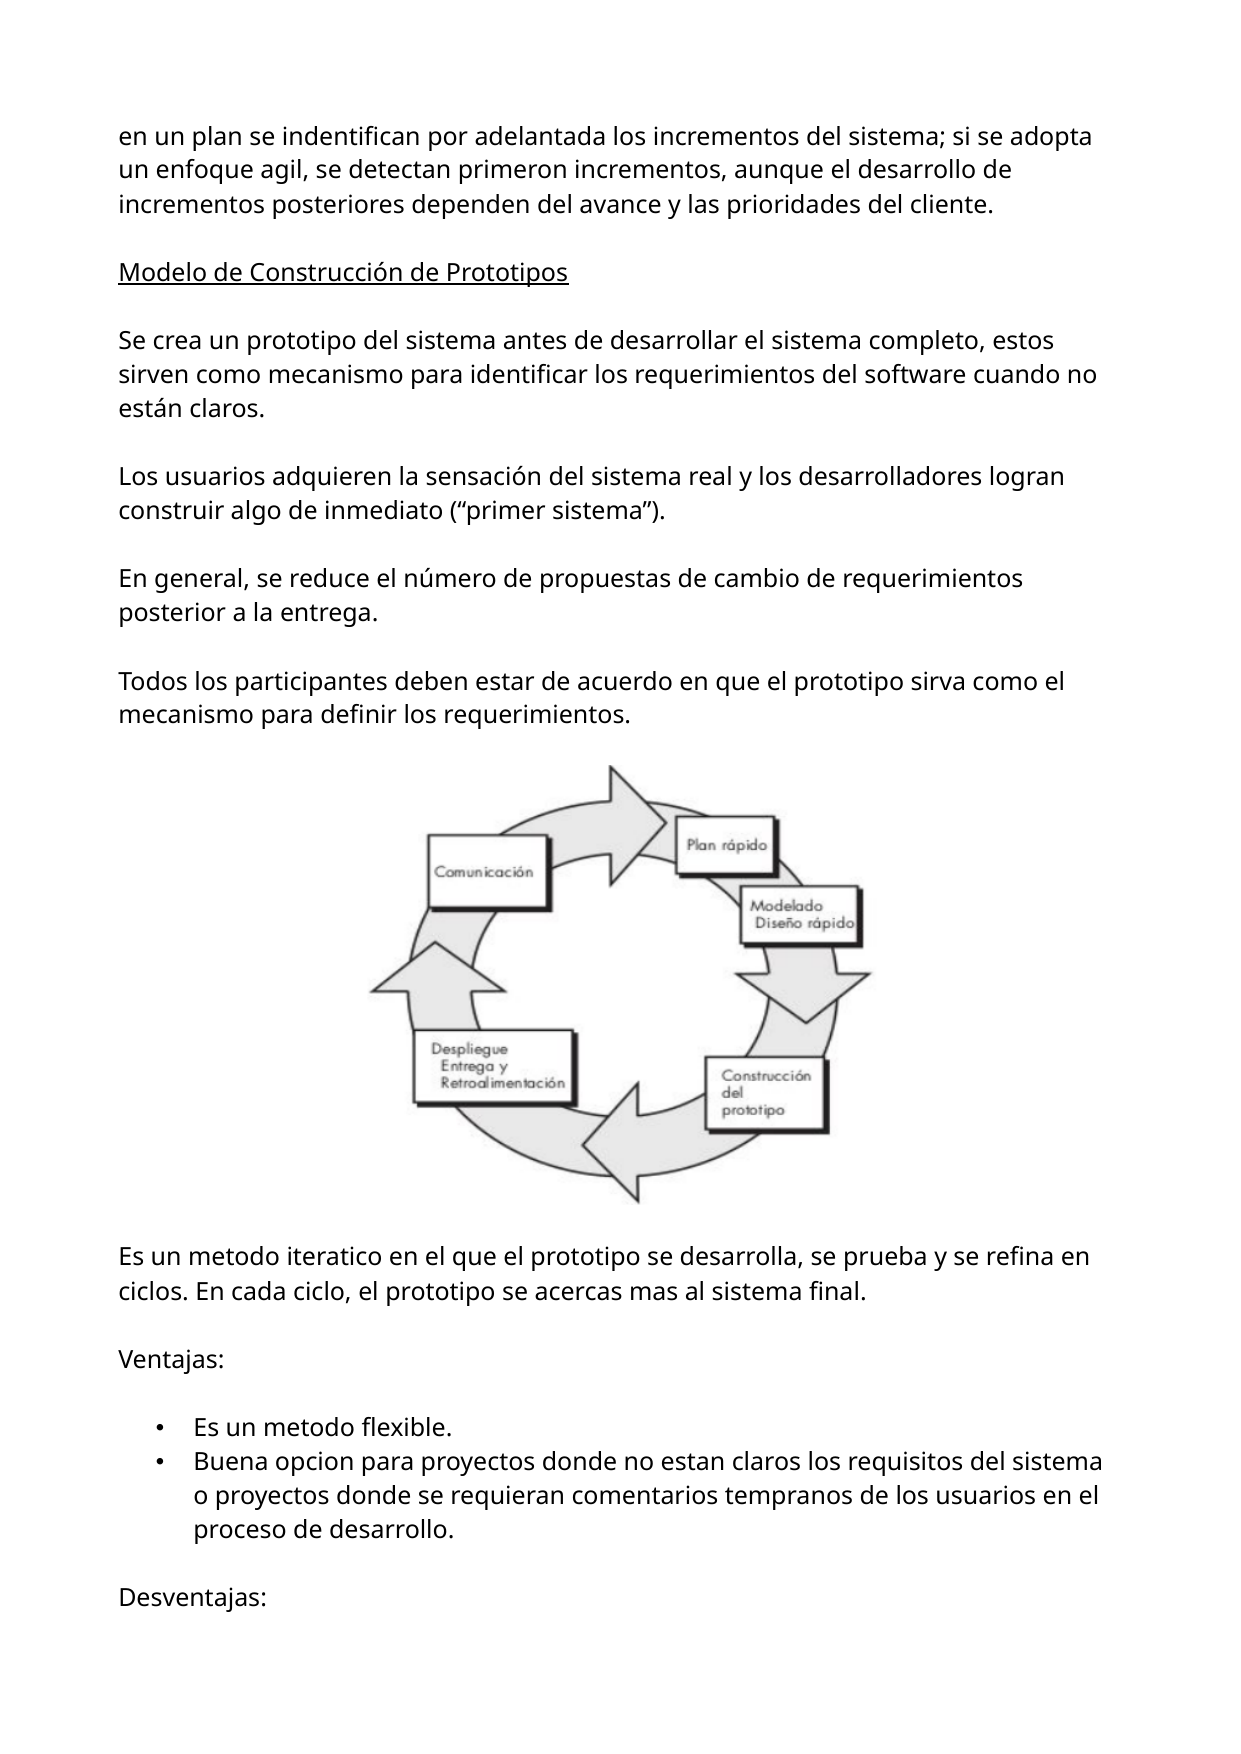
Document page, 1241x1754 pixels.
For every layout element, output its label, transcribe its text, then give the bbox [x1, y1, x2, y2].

text Ventajas: [118, 1341, 1122, 1375]
text Todos los participantes deben estar de acuerdo en que el prototipo sirva como el mecanismo para definir los requerimientos. [118, 663, 1122, 731]
text Es un metodo iteratico en el que el prototipo se desarrolla, se prueba y se refina en ciclos. En cada ciclo, el prototipo se acercas mas al sistema final. [118, 1239, 1122, 1307]
text Modelo de Construcción de Prototipos [118, 254, 1122, 288]
text en un plan se indentifican por adelantada los incrementos del sistema; si se adopta un enfoque agil, se detectan primeron incrementos, aunque el desarrollo de incrementos posteriores dependen del avance y las prioridades del cliente. [118, 118, 1122, 220]
text En general, se reduce el número de propuestas de cambio de requerimientos posterior a la entrega. [118, 561, 1122, 629]
text Los usuarios adquieren la sensación del sistema real y los desarrolladores logran construir algo de inmediato (“primer sistema”). [118, 459, 1122, 527]
text Se crea un prototipo del sistema antes de desarrollar el sistema completo, estos sirven como mecanismo para identificar los requerimientos del software cuando no están claros. [118, 322, 1122, 425]
list Buena opcion para proyectos donde no estan claros los requisitos del sistema o proyectos donde se requieran comentarios tempranos de los usuarios en el proceso de desarrollo. [156, 1443, 1122, 1546]
list Es un metodo flexible. [156, 1409, 1122, 1443]
text Desventajas: [118, 1580, 1122, 1614]
picture [354, 765, 886, 1205]
